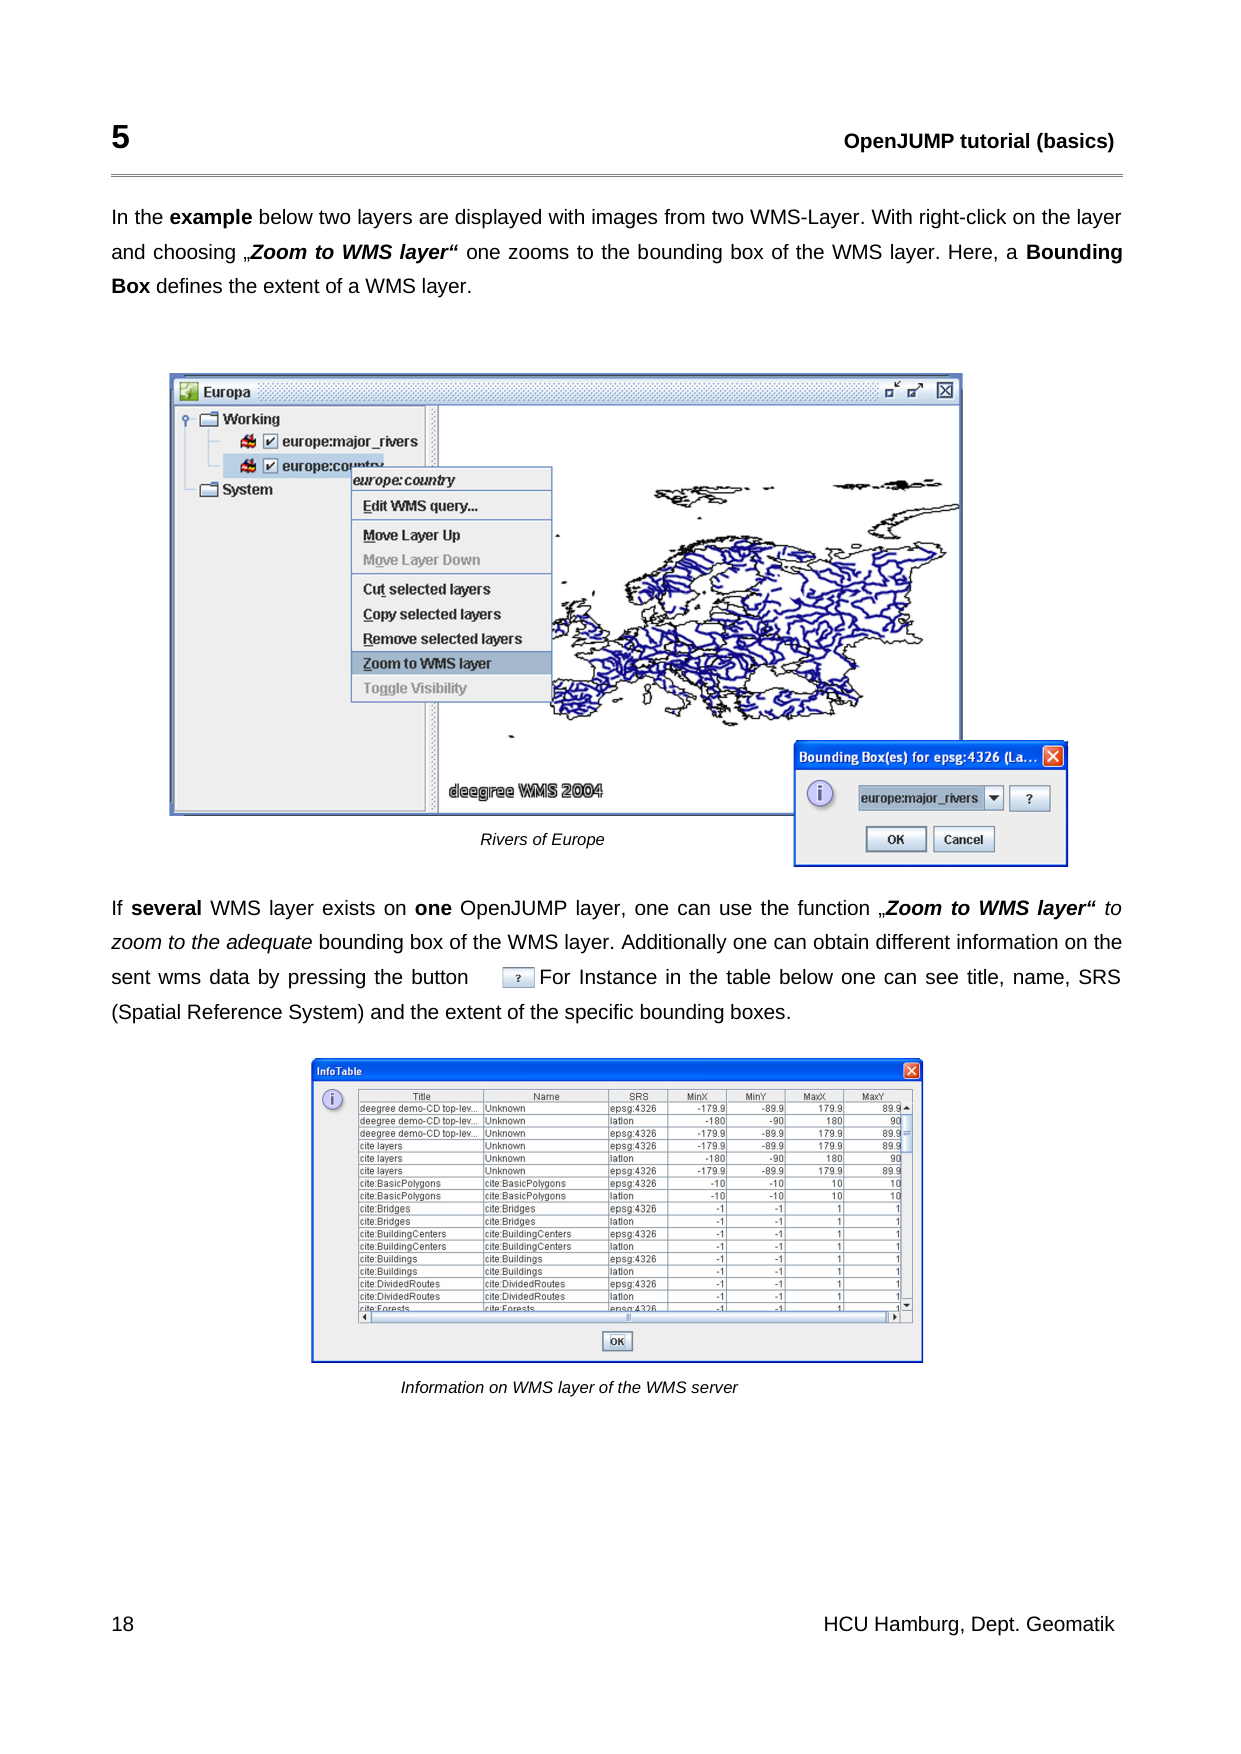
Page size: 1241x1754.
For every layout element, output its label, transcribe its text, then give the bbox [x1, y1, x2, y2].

picture [311, 1058, 924, 1363]
text Information on WMS layer of the WMS server [111, 1070, 1123, 1397]
text In the example below two layers are displayed with images from two WMS-Layer. With right-click on the layer and choosing „Zoom to WMS layer“ one zooms to the bounding box of the WMS layer. Here, a Bounding Box defines the extent of a WMS layer. [111, 206, 1123, 298]
picture [169, 373, 1069, 867]
text Rivers of Europe [111, 379, 793, 850]
text [963, 379, 1123, 850]
picture [502, 967, 535, 988]
text If several WMS layer exists on one OpenJUMP layer, one can use the function „Zoom to WMS layer“ to zoom to the adequate bounding box of the WMS layer. Additionally one can obtain different information on the sent wms data by pressing the button . For Instance in the table below one can see title, name, SRS (Spatial Reference System) and the extent of the specific bounding boxes. [111, 896, 1123, 1024]
